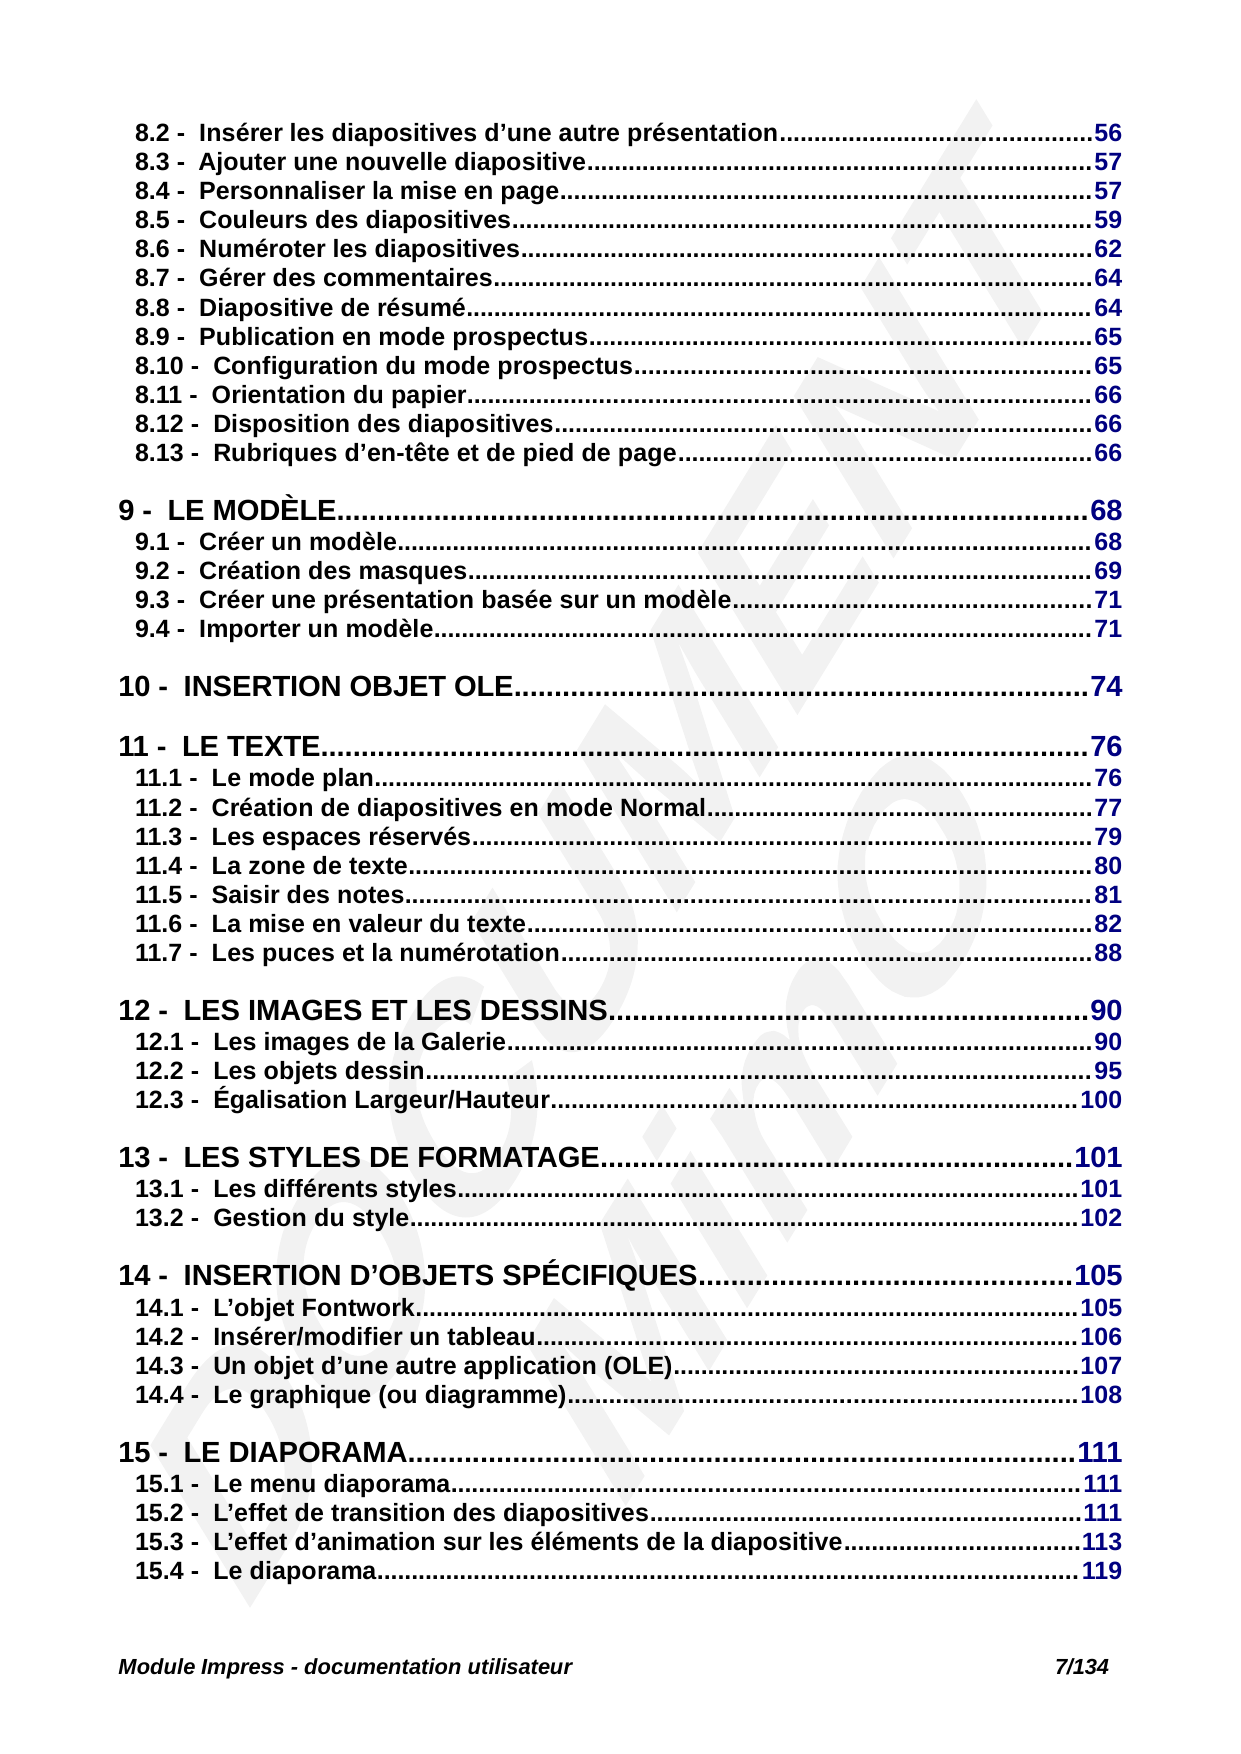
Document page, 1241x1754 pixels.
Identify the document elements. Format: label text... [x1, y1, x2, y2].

text 14.2 - Insérer/modifier un tableau 106 [135, 1321, 1122, 1351]
text 8.7 - Gérer des commentaires 64 [135, 263, 1122, 292]
text 9.1 - Créer un modèle 68 [135, 527, 1122, 556]
text 15.1 - Le menu diaporama 111 [135, 1469, 1122, 1498]
text 11.4 - La zone de texte 80 [135, 851, 1122, 879]
text 13.1 - Les différents styles 101 [135, 1174, 1122, 1203]
text 8.4 - Personnaliser la mise en page 57 [135, 176, 1122, 205]
text 15.2 - L’effet de transition des diapositives 111 [135, 1498, 1122, 1527]
text 9.3 - Créer une présentation basée sur un modèle 71 [135, 585, 1122, 614]
text 8.8 - Diapositive de résumé 64 [135, 292, 1122, 321]
text 9 - Le modèle 68 [118, 493, 1122, 526]
text 11.7 - Les puces et la numérotation 88 [135, 938, 1122, 967]
text 11.3 - Les espaces réservés 79 [135, 821, 1122, 851]
text 10 - Insertion Objet OLE 74 [118, 669, 1122, 703]
text 11 - Le texte 76 [118, 729, 1122, 763]
text 9.2 - Création des masques 69 [135, 556, 1122, 585]
text 8.9 - Publication en mode prospectus 65 [135, 321, 1122, 351]
text 11.2 - Création de diapositives en mode Normal 77 [135, 792, 1122, 821]
text 12.2 - Les objets dessin 95 [135, 1056, 1122, 1085]
text 12.1 - Les images de la Galerie 90 [135, 1027, 1122, 1056]
text 15 - Le diaporama 111 [118, 1434, 1122, 1468]
text 11.5 - Saisir des notes 81 [135, 879, 1122, 909]
text 9.4 - Importer un modèle 71 [135, 614, 1122, 643]
text 8.3 - Ajouter une nouvelle diapositive 57 [135, 147, 1122, 176]
text 8.10 - Configuration du mode prospectus 65 [135, 351, 1122, 379]
text 14.1 - L’objet Fontwork 105 [135, 1292, 1122, 1321]
text 12.3 - Égalisation Largeur/Hauteur 100 [135, 1085, 1122, 1114]
text 8.11 - Orientation du papier 66 [135, 379, 1122, 409]
text 14.4 - Le graphique (ou diagramme) 108 [135, 1379, 1122, 1409]
text 13 - Les styles de formatage 101 [118, 1140, 1122, 1173]
text 8.13 - Rubriques d’en-tête et de pied de page 66 [135, 438, 1122, 467]
text 8.2 - Insérer les diapositives d’une autre présentation 56 [135, 118, 1122, 147]
text 8.12 - Disposition des diapositives 66 [135, 409, 1122, 438]
text 13.2 - Gestion du style 102 [135, 1203, 1122, 1232]
text 8.6 - Numéroter les diapositives 62 [135, 234, 1122, 263]
text 14 - Insertion d’objets spécifiques 105 [118, 1258, 1122, 1292]
text 11.1 - Le mode plan 76 [135, 763, 1122, 792]
text 14.3 - Un objet d’une autre application (OLE) 107 [135, 1351, 1122, 1379]
text 12 - les images et les dessins 90 [118, 993, 1122, 1026]
text 15.3 - L’effet d’animation sur les éléments de la diapositive 113 [135, 1527, 1122, 1556]
text 11.6 - La mise en valeur du texte 82 [135, 909, 1122, 938]
text 8.5 - Couleurs des diapositives 59 [135, 205, 1122, 234]
text 15.4 - Le diaporama 119 [135, 1556, 1122, 1585]
